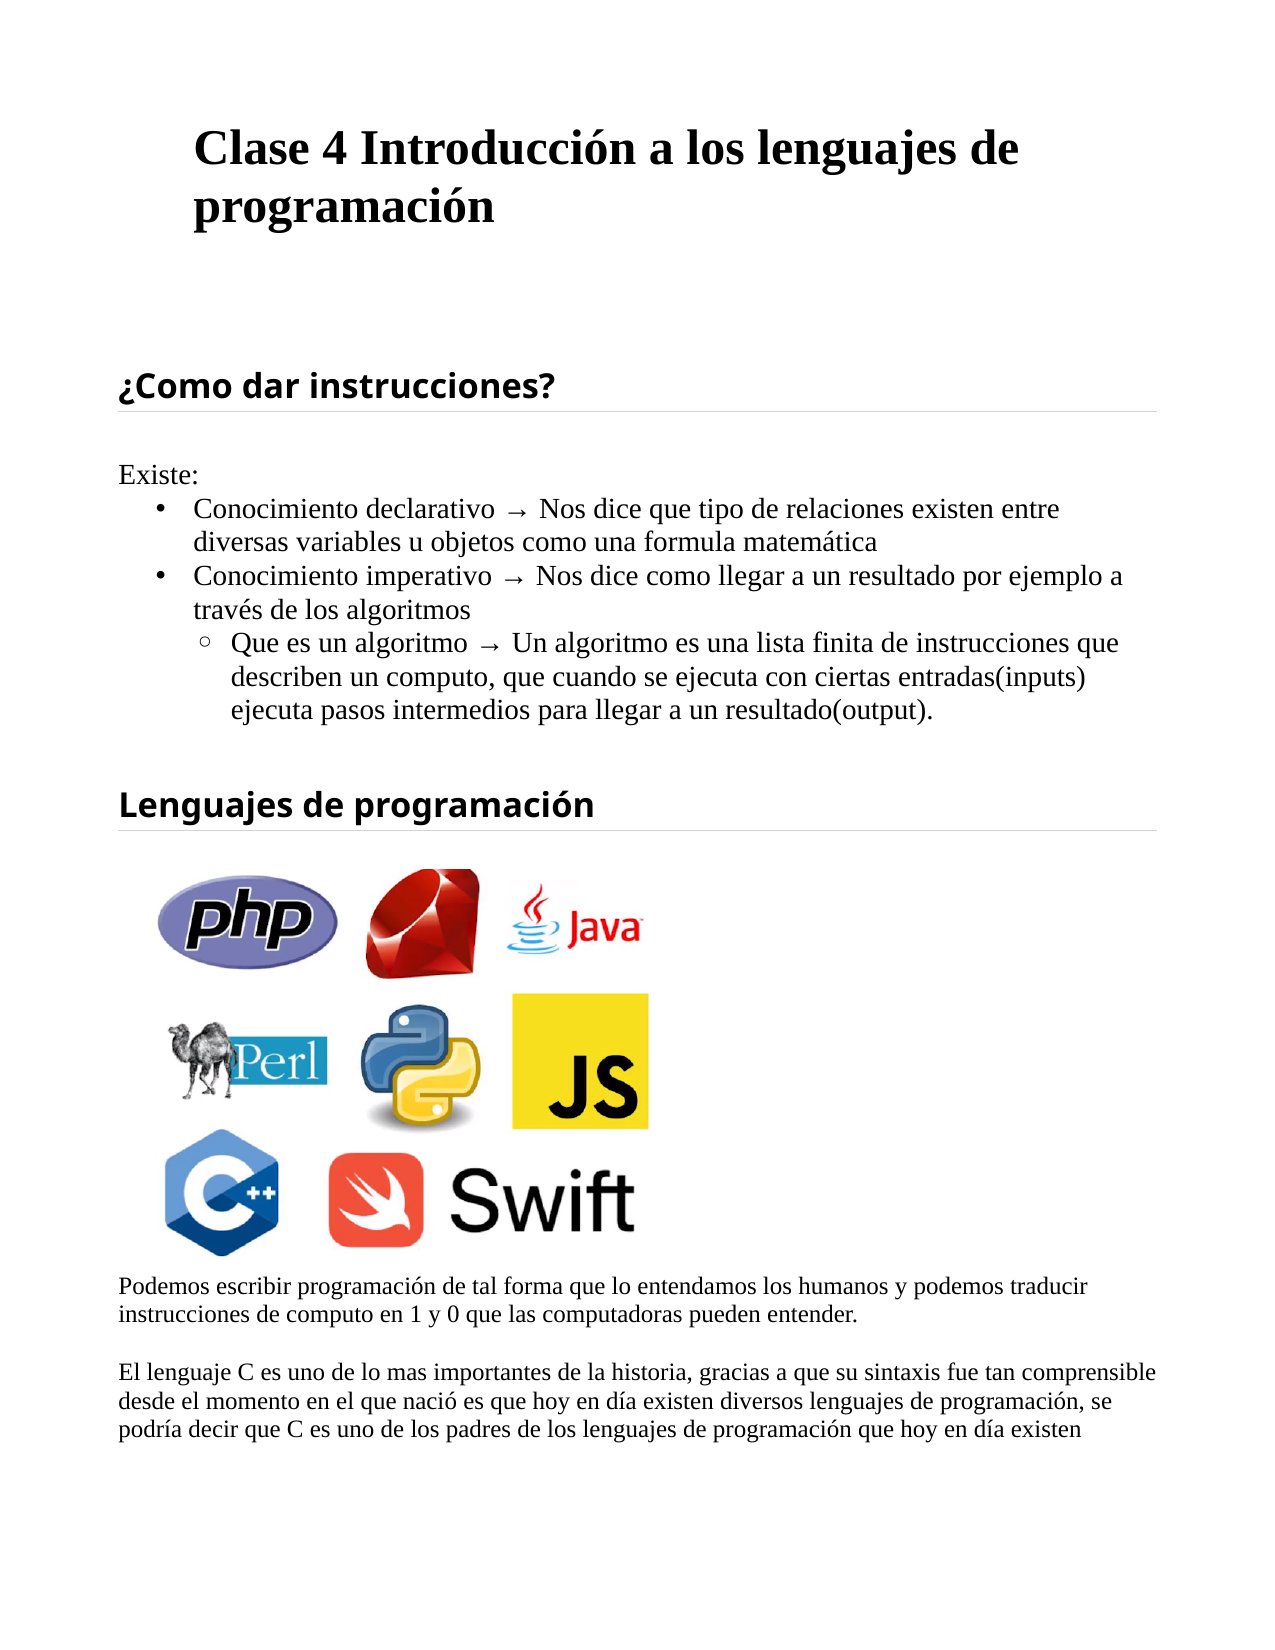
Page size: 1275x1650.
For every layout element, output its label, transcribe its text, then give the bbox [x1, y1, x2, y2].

text Podemos escribir programación de tal forma que lo entendamos los humanos y podemos traducir instrucciones de computo en 1 y 0 que las computadoras pueden entender. [118, 843, 1157, 1328]
subtitle ¿Como dar instrucciones? [118, 361, 1157, 411]
list Conocimiento declarativo → Nos dice que tipo de relaciones existen entre diversas variables u objetos como una formula matemática [156, 491, 1157, 558]
text El lenguaje C es uno de lo mas importantes de la historia, gracias a que su sintaxis fue tan comprensible desde el momento en el que nació es que hoy en día existen diversos lenguajes de programación, se podría decir que C es uno de los padres de los lenguajes de programación que hoy en día existen [118, 1357, 1157, 1443]
text Existe: [118, 457, 1157, 491]
subtitle Lenguajes de programación [118, 780, 1157, 830]
list Que es un algoritmo → Un algoritmo es una lista finita de instrucciones que describen un computo, que cuando se ejecuta con ciertas entradas(inputs) ejecuta pasos intermedios para llegar a un resultado(output). [193, 625, 1157, 726]
subtitle Clase 4 Introducción a los lenguajes de programación [156, 118, 1157, 233]
picture [129, 869, 683, 1271]
list Conocimiento imperativo → Nos dice como llegar a un resultado por ejemplo a través de los algoritmos [156, 558, 1157, 625]
